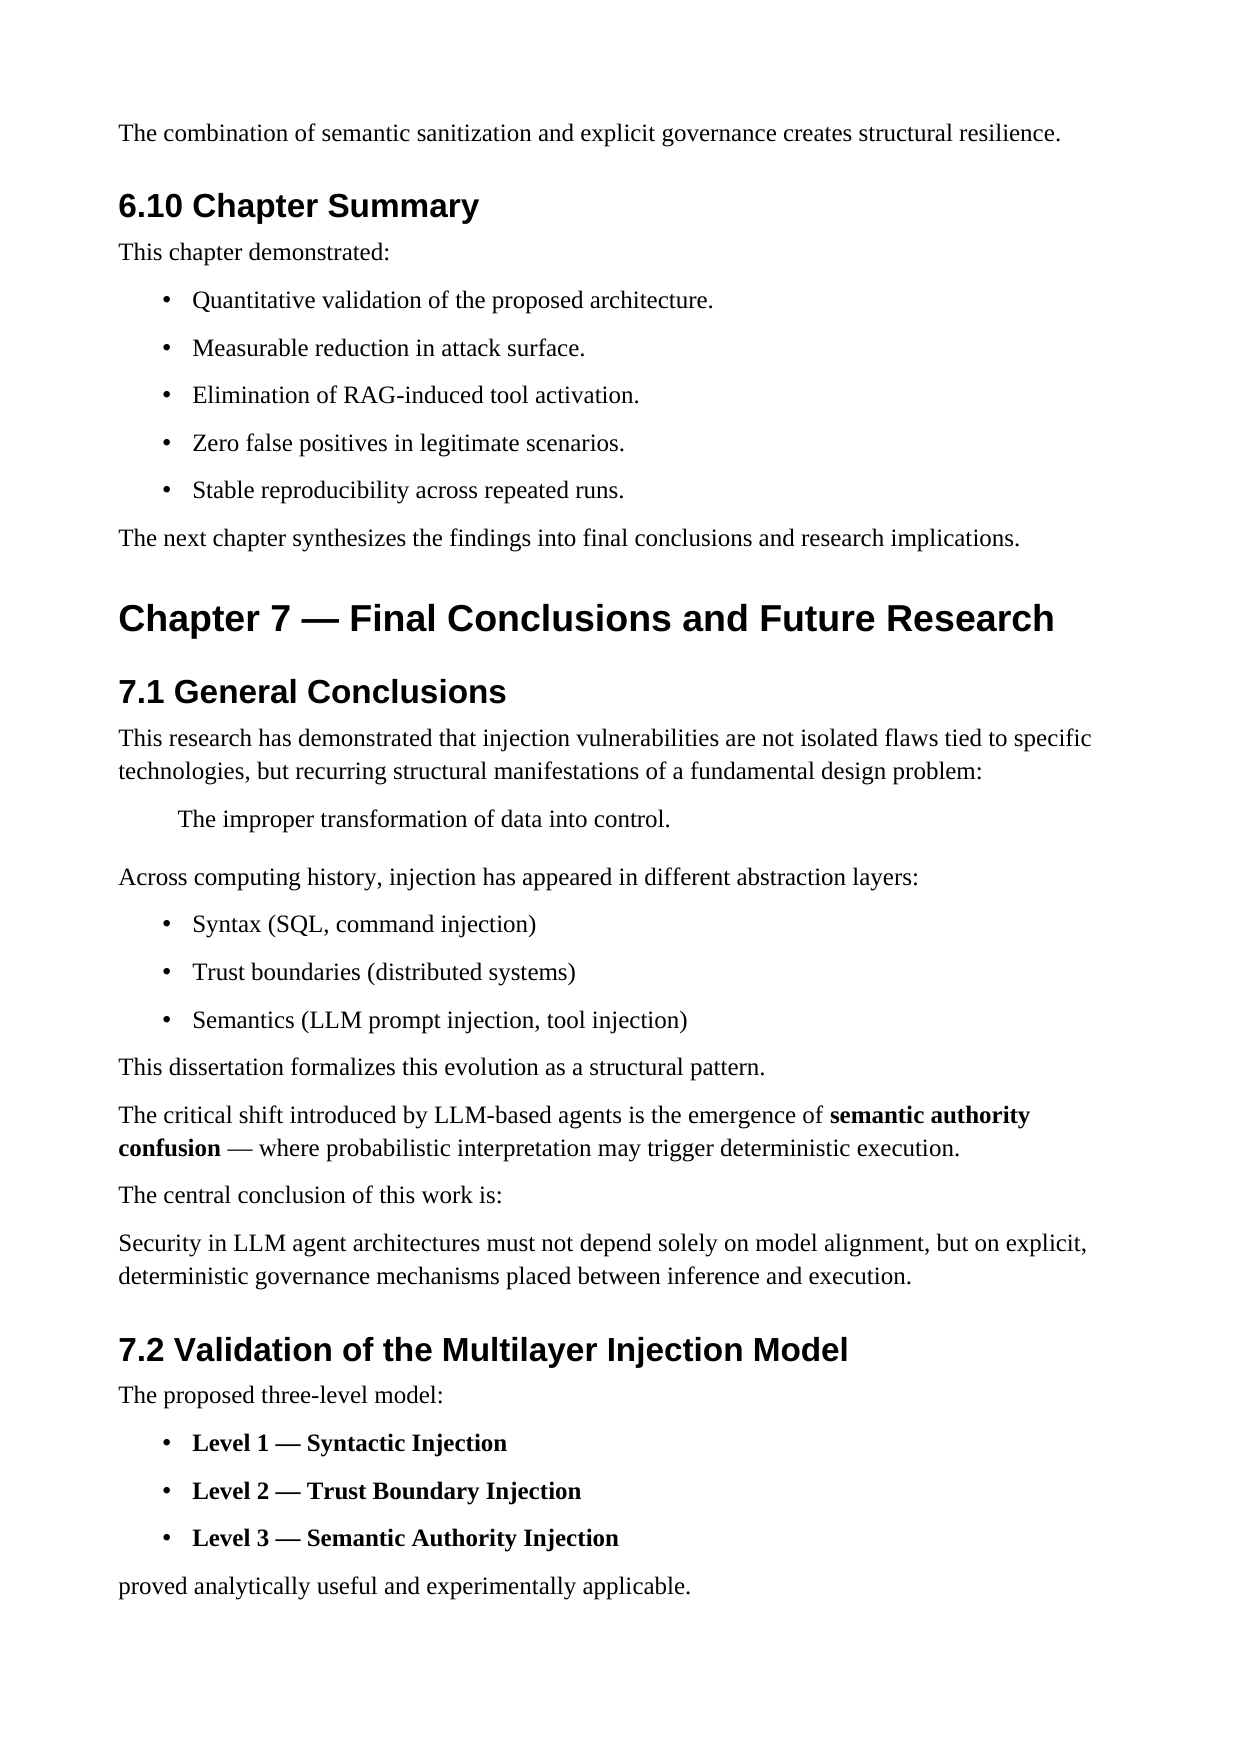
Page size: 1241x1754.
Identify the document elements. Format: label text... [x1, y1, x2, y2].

list Level 2 — Trust Boundary Injection [162, 1476, 1122, 1504]
text Security in LLM agent architectures must not depend solely on model alignment, but on explicit, deterministic governance mechanisms placed between inference and execution. [118, 1228, 1122, 1290]
text The proposed three-level model: [118, 1381, 1122, 1409]
subtitle 7.2 Validation of the Multilayer Injection Model [118, 1330, 1122, 1368]
list Trust boundaries (distributed systems) [162, 957, 1122, 986]
list Elimination of RAG-induced tool activation. [162, 380, 1122, 409]
text This dissertation formalizes this evolution as a structural pattern. [118, 1052, 1122, 1081]
list Zero false positives in legitimate scenarios. [162, 428, 1122, 457]
list Stable reproducibility across repeated runs. [162, 476, 1122, 504]
list Semantics (LLM prompt injection, tool injection) [162, 1005, 1122, 1033]
text proved analytically useful and experimentally applicable. [118, 1571, 1122, 1600]
text The combination of semantic sanitization and explicit governance creates structural resilience. [118, 118, 1122, 147]
list Quantitative validation of the proposed architecture. [162, 285, 1122, 314]
text The central conclusion of this work is: [118, 1181, 1122, 1209]
subtitle 7.1 General Conclusions [118, 672, 1122, 711]
list Level 3 — Semantic Authority Injection [162, 1523, 1122, 1552]
text The improper transformation of data into control. [177, 804, 1063, 832]
text Across computing history, injection has appeared in different abstraction layers: [118, 862, 1122, 891]
subtitle Chapter 7 — Final Conclusions and Future Research [118, 596, 1122, 639]
text This chapter demonstrated: [118, 237, 1122, 266]
list Measurable reduction in attack surface. [162, 333, 1122, 361]
text This research has demonstrated that injection vulnerabilities are not isolated flaws tied to specific technologies, but recurring structural manifestations of a fundamental design problem: [118, 723, 1122, 785]
list Syntax (SQL, command injection) [162, 909, 1122, 938]
subtitle 6.10 Chapter Summary [118, 187, 1122, 225]
text The critical shift introduced by LLM-based agents is the emergence of semantic authority confusion — where probabilistic interpretation may trigger deterministic execution. [118, 1100, 1122, 1162]
text The next chapter synthesizes the findings into final conclusions and research implications. [118, 523, 1122, 552]
list Level 1 — Syntactic Injection [162, 1428, 1122, 1457]
